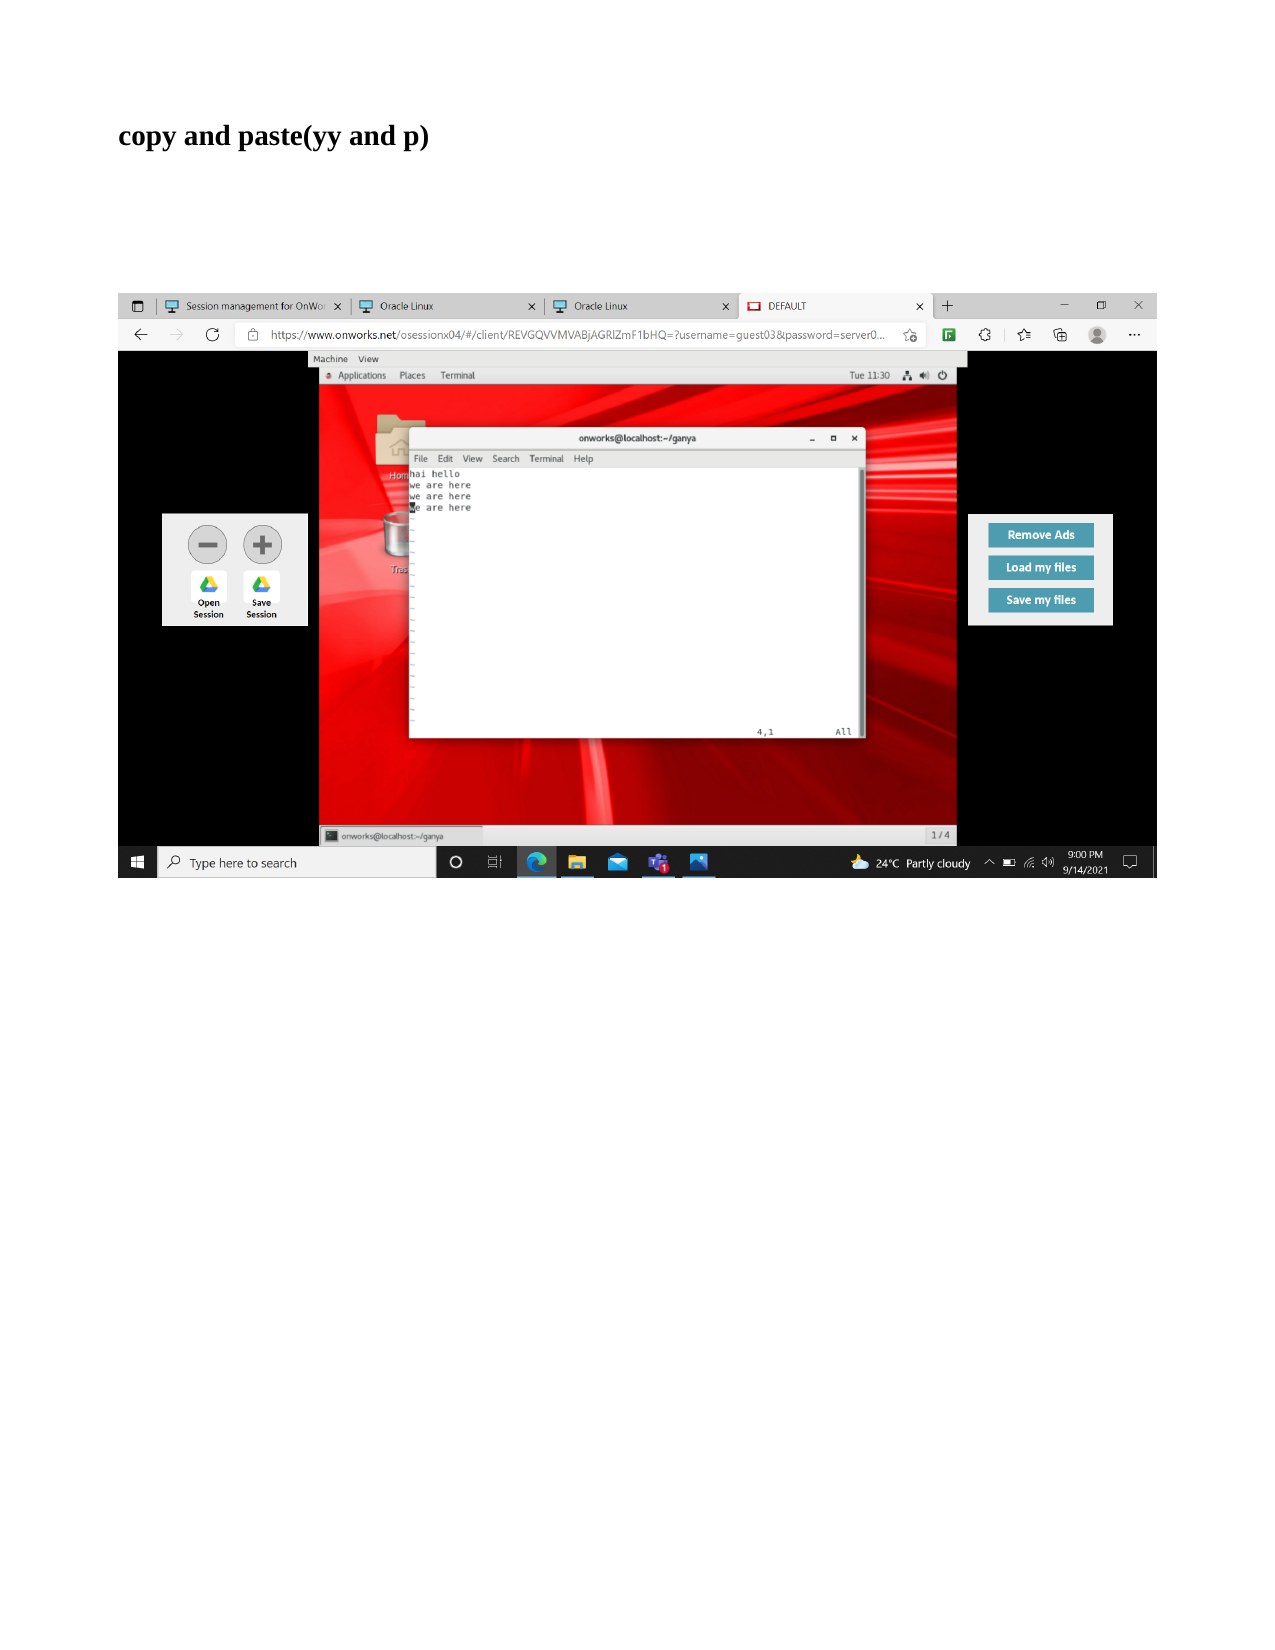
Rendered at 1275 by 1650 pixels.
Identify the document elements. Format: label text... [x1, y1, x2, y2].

picture [118, 293, 1157, 878]
text copy and paste(yy and p) [118, 118, 1157, 152]
